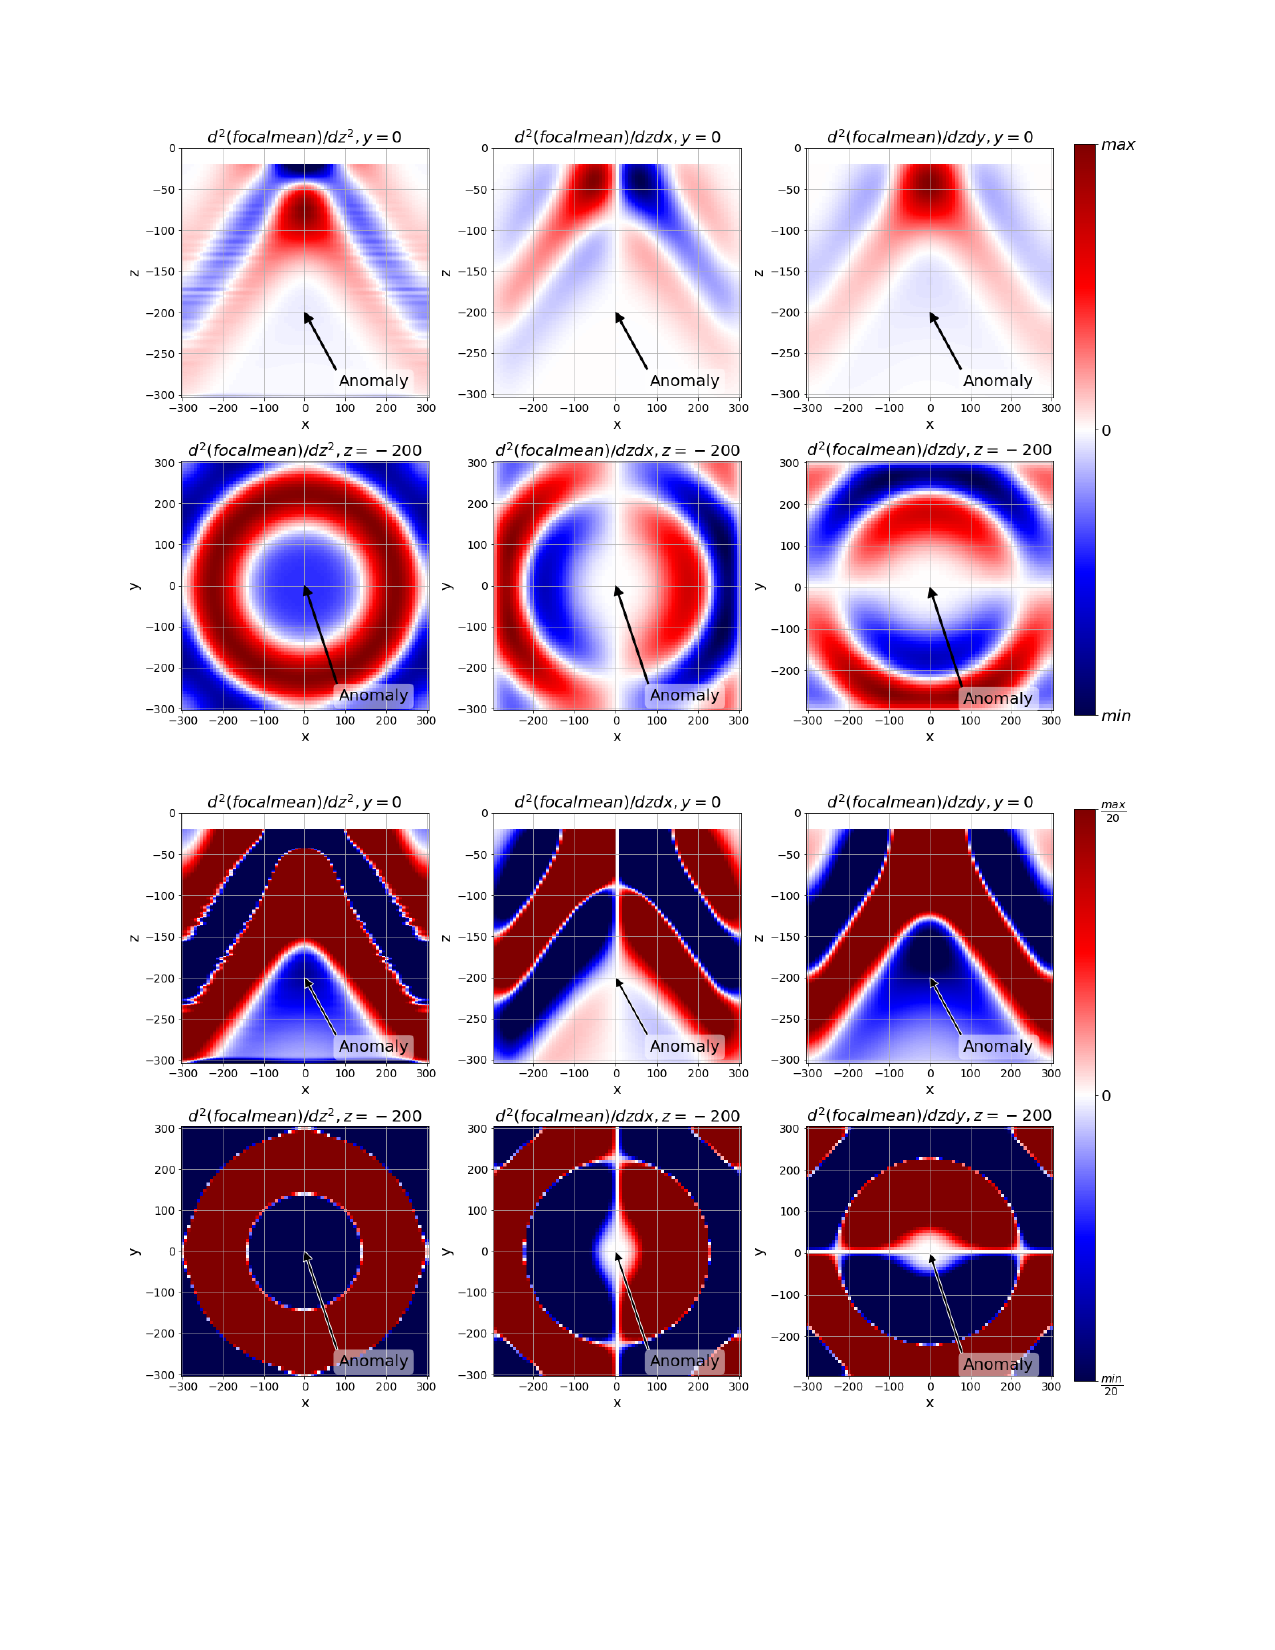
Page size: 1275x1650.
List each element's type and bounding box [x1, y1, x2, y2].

picture [118, 118, 1157, 753]
picture [118, 784, 1157, 1419]
